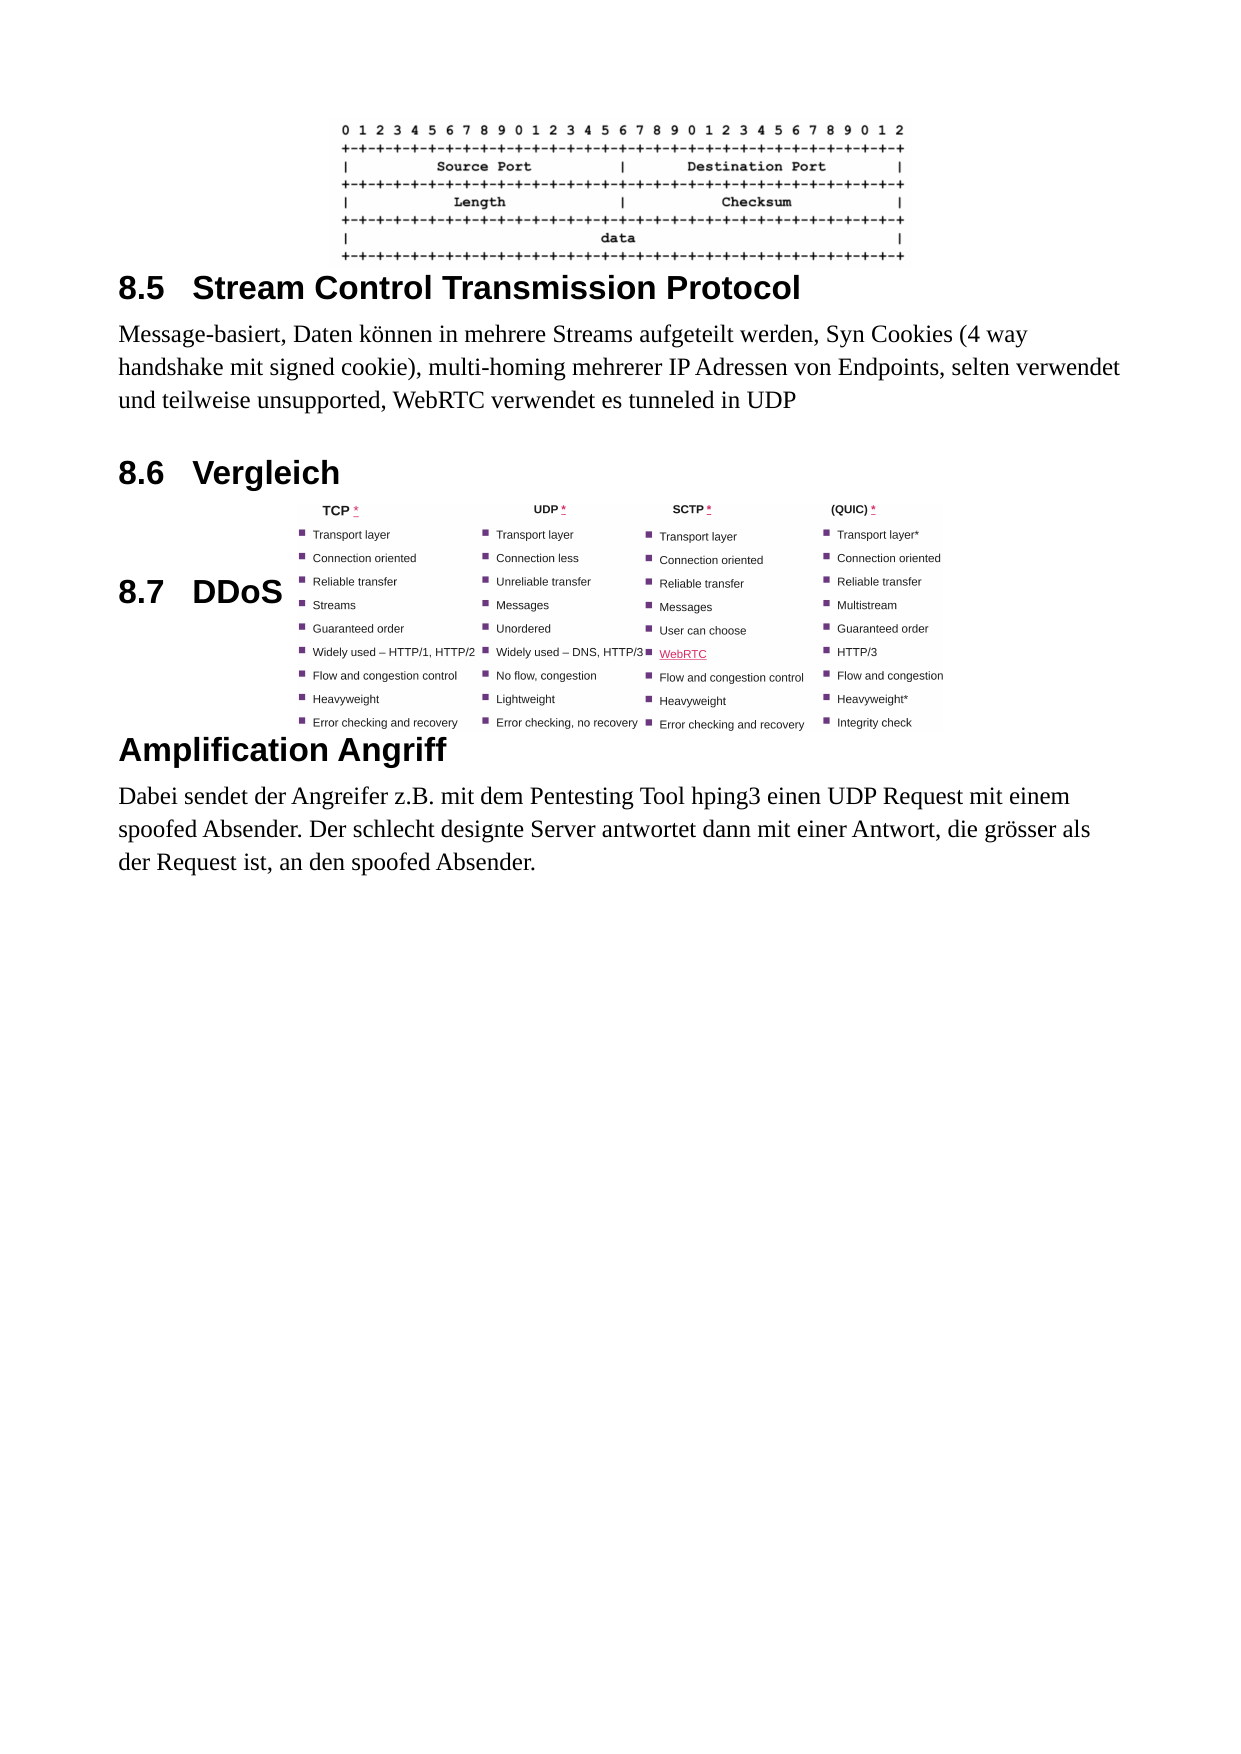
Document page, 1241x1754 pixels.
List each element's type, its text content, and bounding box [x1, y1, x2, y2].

subtitle Stream Control Transmission Protocol [118, 118, 1122, 306]
subtitle Vergleich [118, 453, 1122, 492]
subtitle DDoS Amplification Angriff [118, 573, 1122, 768]
text Message-basiert, Daten können in mehrere Streams aufgeteilt werden, Syn Cookies (4 way handshake mit signed cookie), multi-homing mehrerer IP Adressen von Endpoints, selten verwendet und teilweise unsupported, WebRTC verwendet es tunneled in UDP [118, 319, 1122, 413]
picture [297, 504, 943, 731]
text Dabei sendet der Angreifer z.B. mit dem Pentesting Tool hping3 einen UDP Request mit einem spoofed Absender. Der schlecht designte Server antwortet dann mit einer Antwort, die grösser als der Request ist, an den spoofed Absender. [118, 781, 1122, 876]
picture [328, 118, 912, 268]
